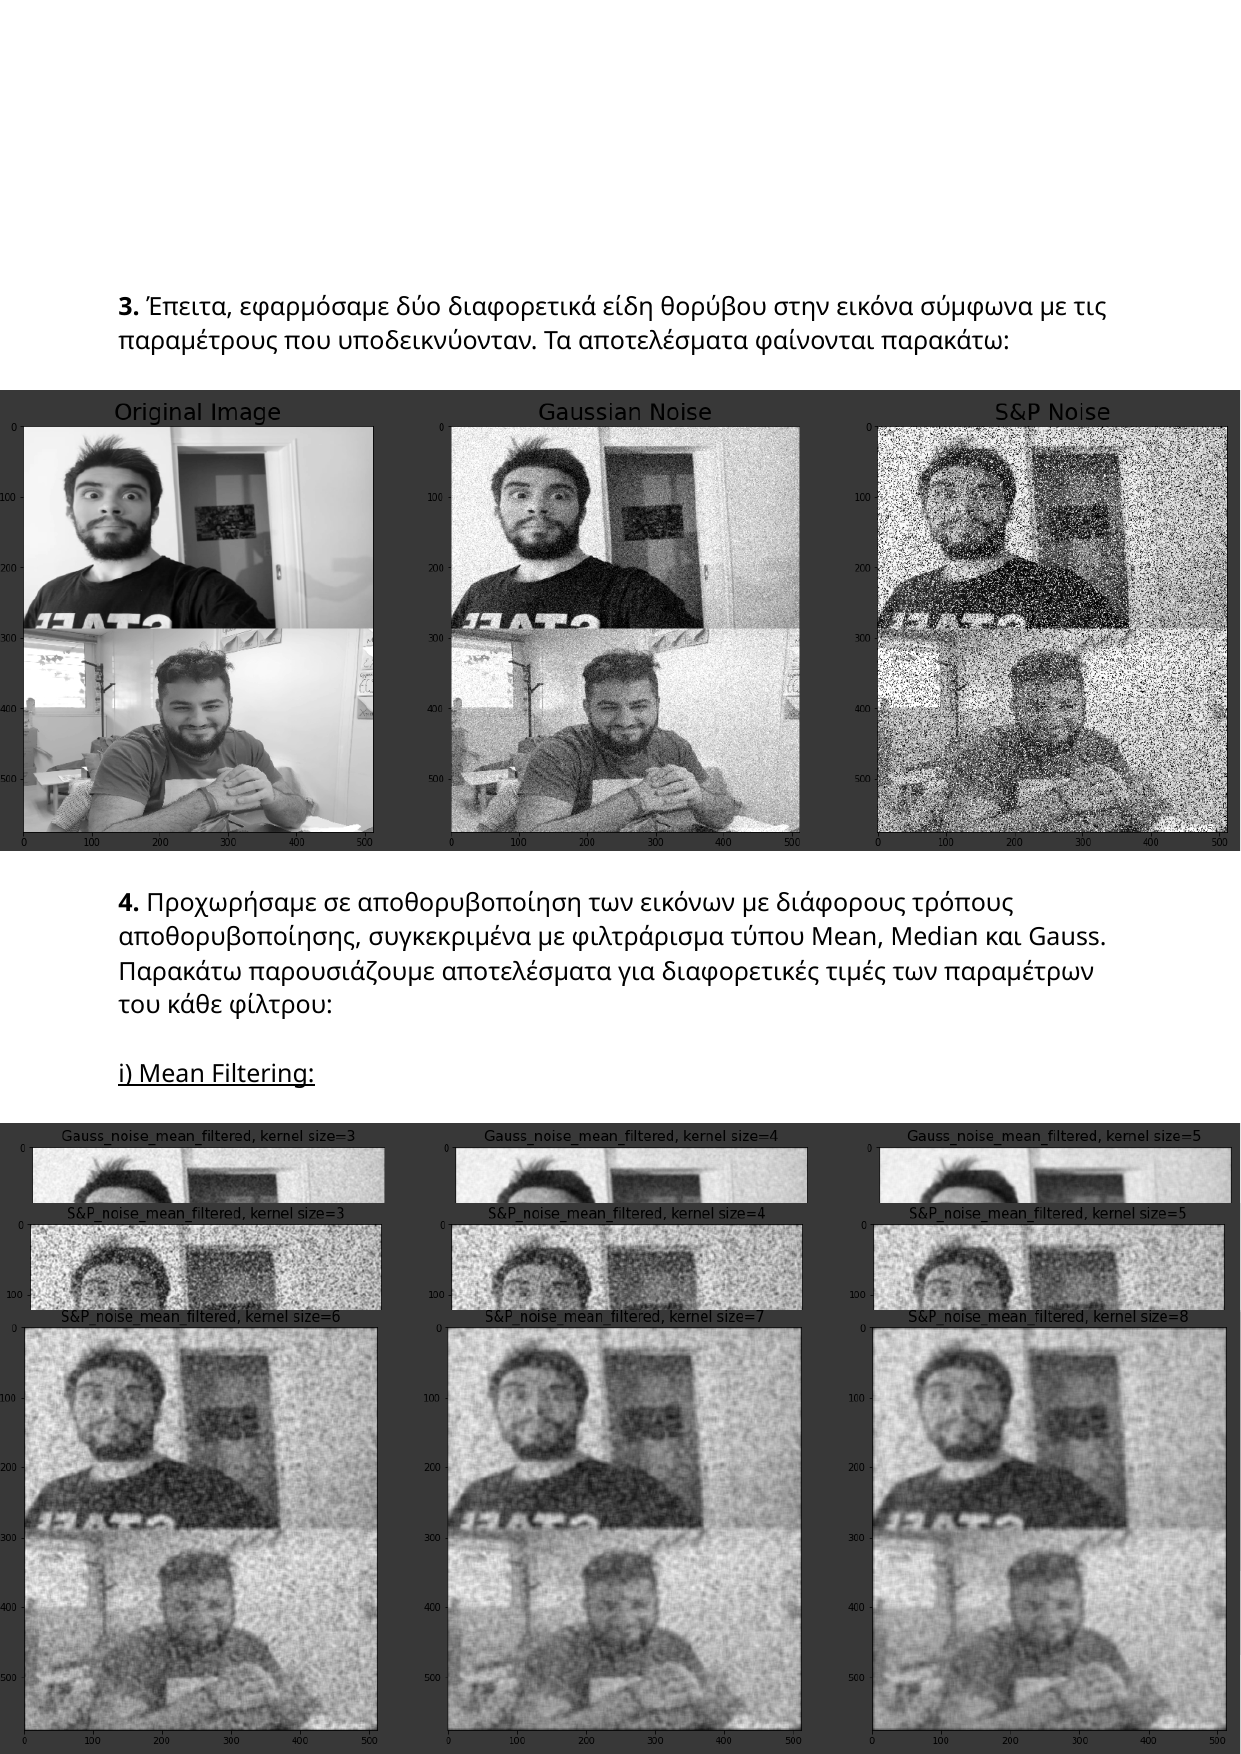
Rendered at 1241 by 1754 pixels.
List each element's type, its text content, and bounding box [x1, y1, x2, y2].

picture [0, 1123, 1241, 1754]
picture [0, 390, 1241, 851]
text 3. Έπειτα, εφαρμόσαμε δύο διαφορετικά είδη θορύβου στην εικόνα σύμφωνα με τις παραμέτρους που υποδεικνύονταν. Τα αποτελέσματα φαίνονται παρακάτω: [118, 288, 1122, 357]
text i) Mean Filtering: [118, 1055, 1122, 1089]
text 4. Προχωρήσαμε σε αποθορυβοποίηση των εικόνων με διάφορους τρόπους αποθορυβοποίησης, συγκεκριμένα με φιλτράρισμα τύπου Mean, Median και Gauss. Παρακάτω παρουσιάζουμε αποτελέσματα για διαφορετικές τιμές των παραμέτρων του κάθε φίλτρου: [118, 885, 1122, 1021]
